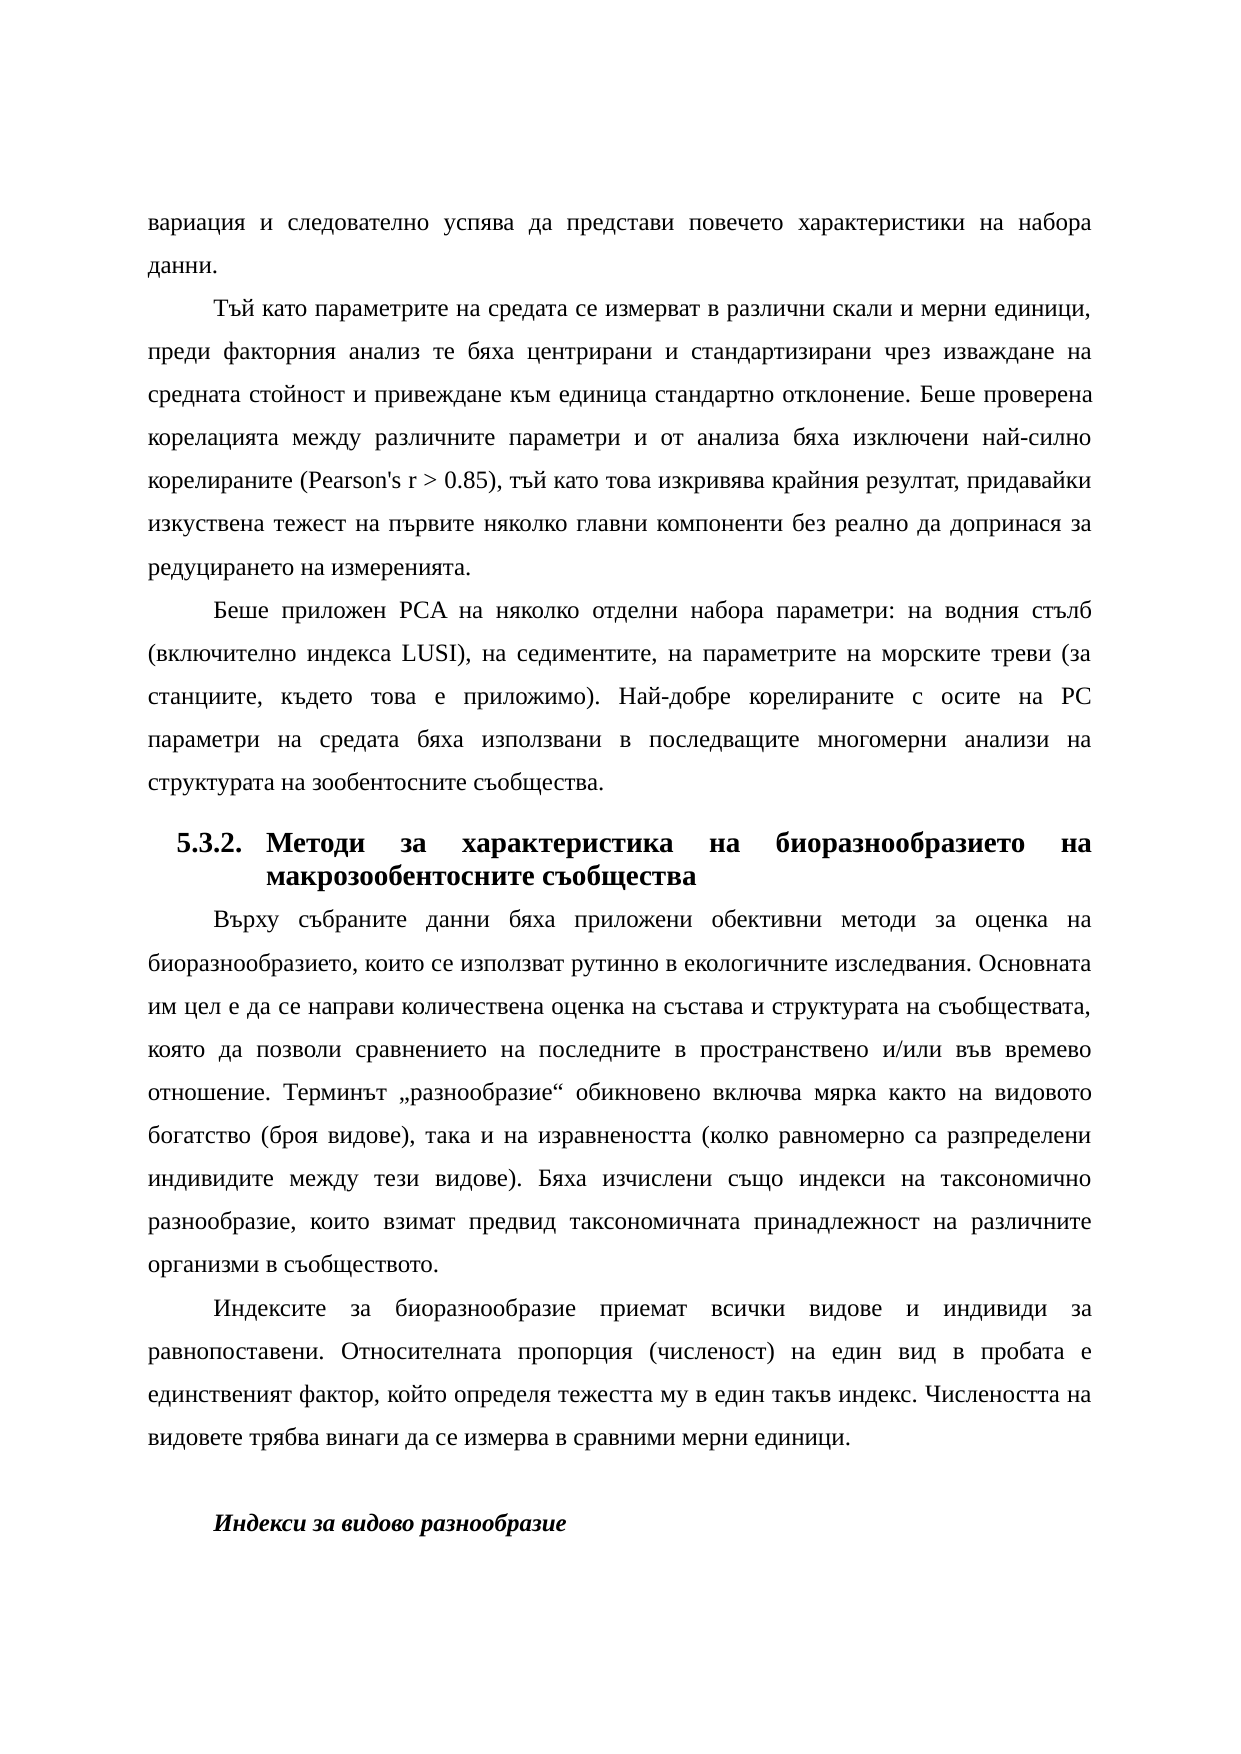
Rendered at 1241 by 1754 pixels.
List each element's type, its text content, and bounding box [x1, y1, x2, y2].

text Индекси за видово разнообразие [148, 1508, 1093, 1537]
text Върху събраните данни бяха приложени обективни методи за оценка на биоразнообразието, които се използват рутинно в екологичните изследвания. Основната им цел е да се направи количествена оценка на състава и структурата на съобществата, която да позволи сравнението на последните в пространствено и/или във времево отношение. Терминът „разнообразие“ обикновено включва мярка както на видовото богатство (броя видове), така и на изравнеността (колко равномерно са разпределени индивидите между тези видове). Бяха изчислени също индекси на таксономично разнообразие, които взимат предвид таксономичната принадлежност на различните организми в съобществото. [148, 904, 1093, 1278]
text Тъй като параметрите на средата се измерват в различни скали и мерни единици, преди факторния анализ те бяха центрирани и стандартизирани чрез изваждане на средната стойност и привеждане към единица стандартно отклонение. Беше проверена корелацията между различните параметри и от анализа бяха изключени най-силно корелираните (Pearson's r > 0.85), тъй като това изкривява крайния резултат, придавайки изкуствена тежест на първите няколко главни компоненти без реално да допринася за редуцирането на измеренията. [148, 293, 1093, 580]
text вариация и следователно успява да представи повечето характеристики на набора данни. [148, 207, 1093, 278]
subtitle Методи за характеристика на биоразнообразието на макрозообентосните съобщества [242, 825, 1093, 892]
text Беше приложен PCA на няколко отделни набора параметри: на водния стълб (включително индекса LUSI), на седиментите, на параметрите на морските треви (за станциите, където това е приложимо). Най-добре корелираните с осите на PC параметри на средата бяха използвани в последващите многомерни анализи на структурата на зообентосните съобщества. [148, 595, 1093, 796]
text Индексите за биоразнообразие приемат всички видове и индивиди за равнопоставени. Относителната пропорция (численост) на един вид в пробата е единственият фактор, който определя тежестта му в един такъв индекс. Числеността на видовете трябва винаги да се измерва в сравними мерни единици. [148, 1293, 1093, 1451]
